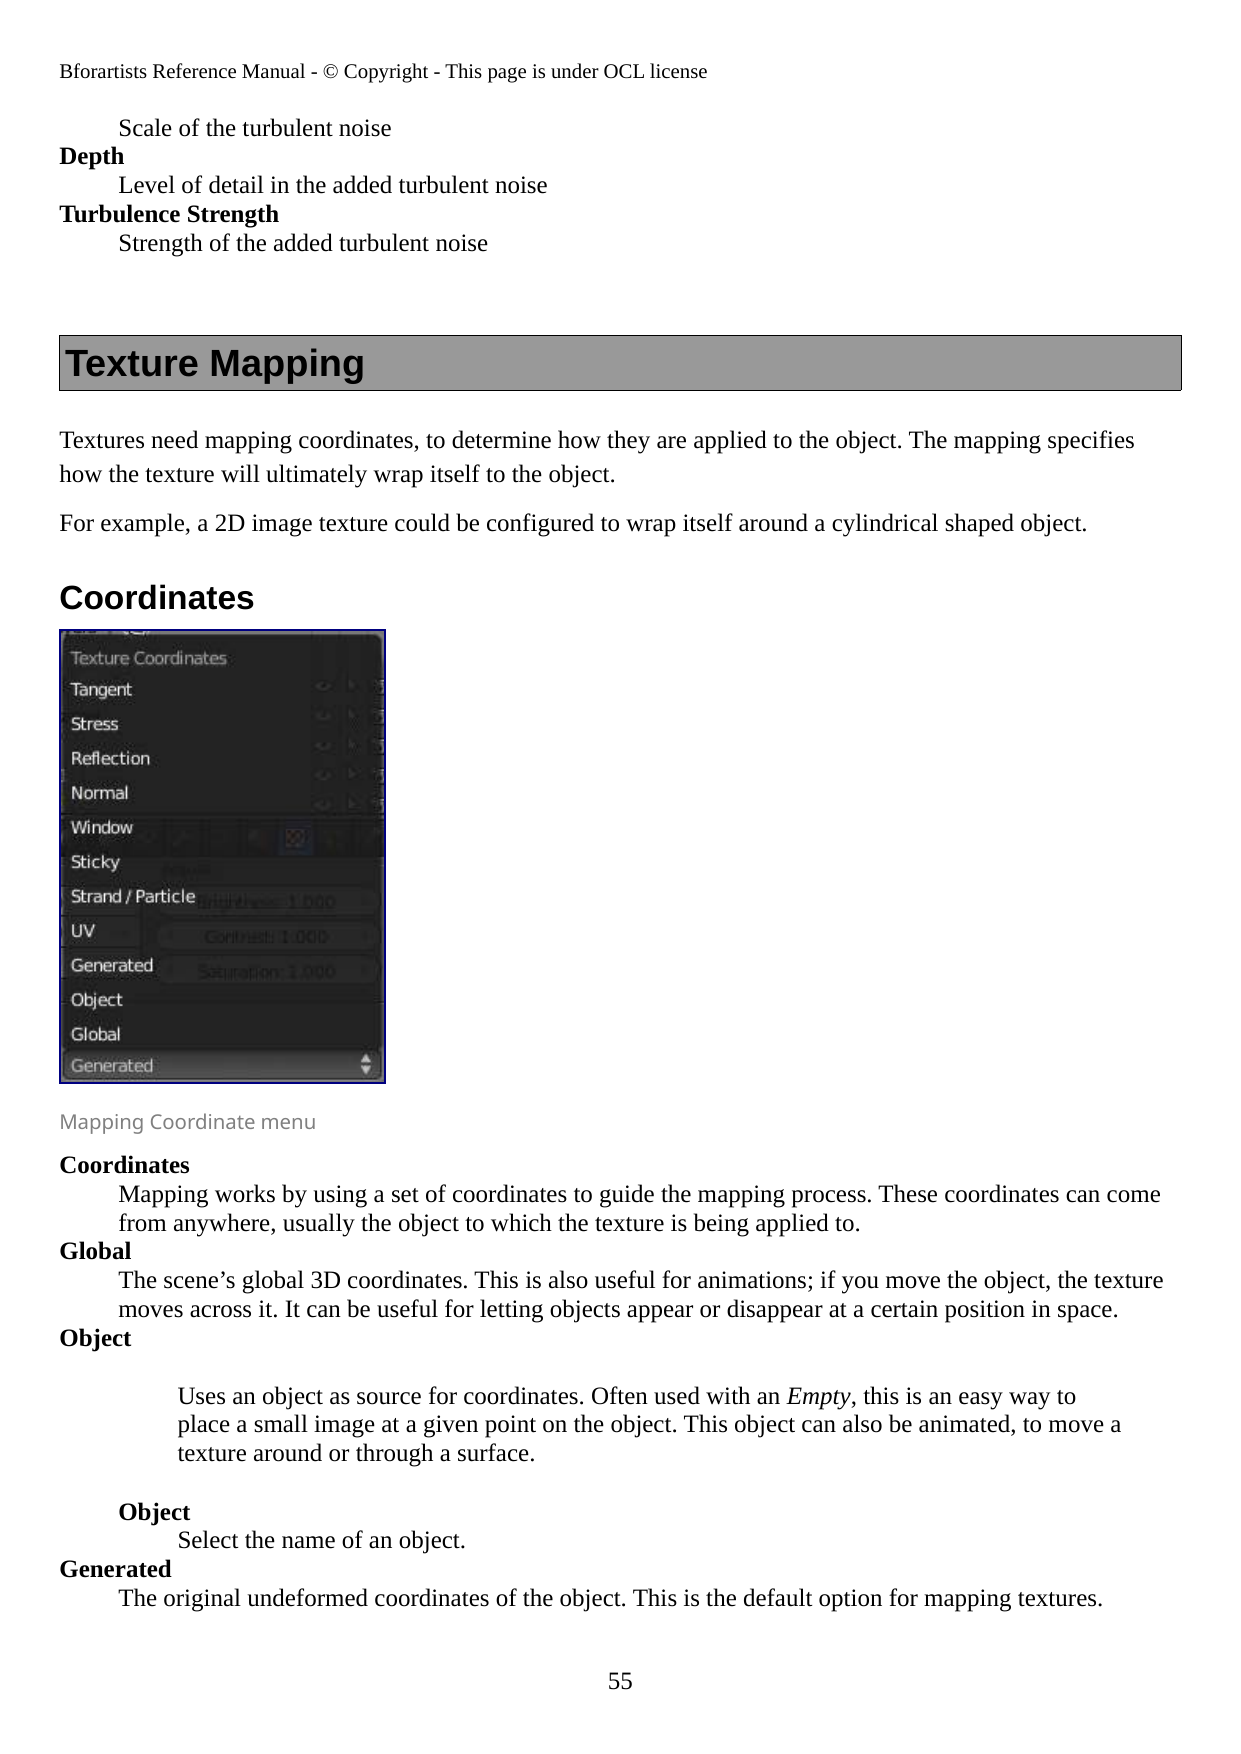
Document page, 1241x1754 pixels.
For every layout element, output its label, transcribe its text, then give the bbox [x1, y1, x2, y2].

picture [61, 631, 384, 1082]
list The original undeformed coordinates of the object. This is the default option for mapping textures. [118, 1583, 1181, 1612]
subtitle Object [118, 1497, 1181, 1525]
text Mapping Coordinate menu [59, 1104, 1181, 1136]
table_header Texture Mapping [60, 336, 1181, 390]
list The scene’s global 3D coordinates. This is also useful for animations; if you move the object, the texture moves across it. It can be useful for letting objects appear or disappear at a certain position in space. [118, 1265, 1181, 1323]
subtitle Coordinates [59, 1150, 1181, 1179]
subtitle Turbulence Strength [59, 199, 1181, 228]
subtitle Global [59, 1236, 1181, 1265]
subtitle Generated [59, 1554, 1181, 1583]
list Strength of the added turbulent noise [118, 228, 1181, 256]
text Uses an object as source for coordinates. Often used with an Empty, this is an easy way to place a small image at a given point on the object. This object can also be animated, to move a texture around or through a surface. [177, 1381, 1122, 1467]
text For example, a 2D image texture could be configured to wrap itself around a cylindrical shaped object. [59, 508, 1181, 537]
list Select the name of an object. [177, 1525, 1181, 1554]
text Textures need mapping coordinates, to determine how they are applied to the object. The mapping specifies how the texture will ultimately wrap itself to the object. [59, 425, 1181, 488]
subtitle Depth [59, 141, 1181, 170]
list Mapping works by using a set of coordinates to guide the mapping process. These coordinates can come from anywhere, usually the object to which the texture is being applied to. [118, 1179, 1181, 1236]
list Level of detail in the added turbulent noise [118, 170, 1181, 199]
list Scale of the turbulent noise [118, 113, 1181, 141]
subtitle Object [59, 1323, 1181, 1351]
subtitle Coordinates [59, 578, 1181, 617]
